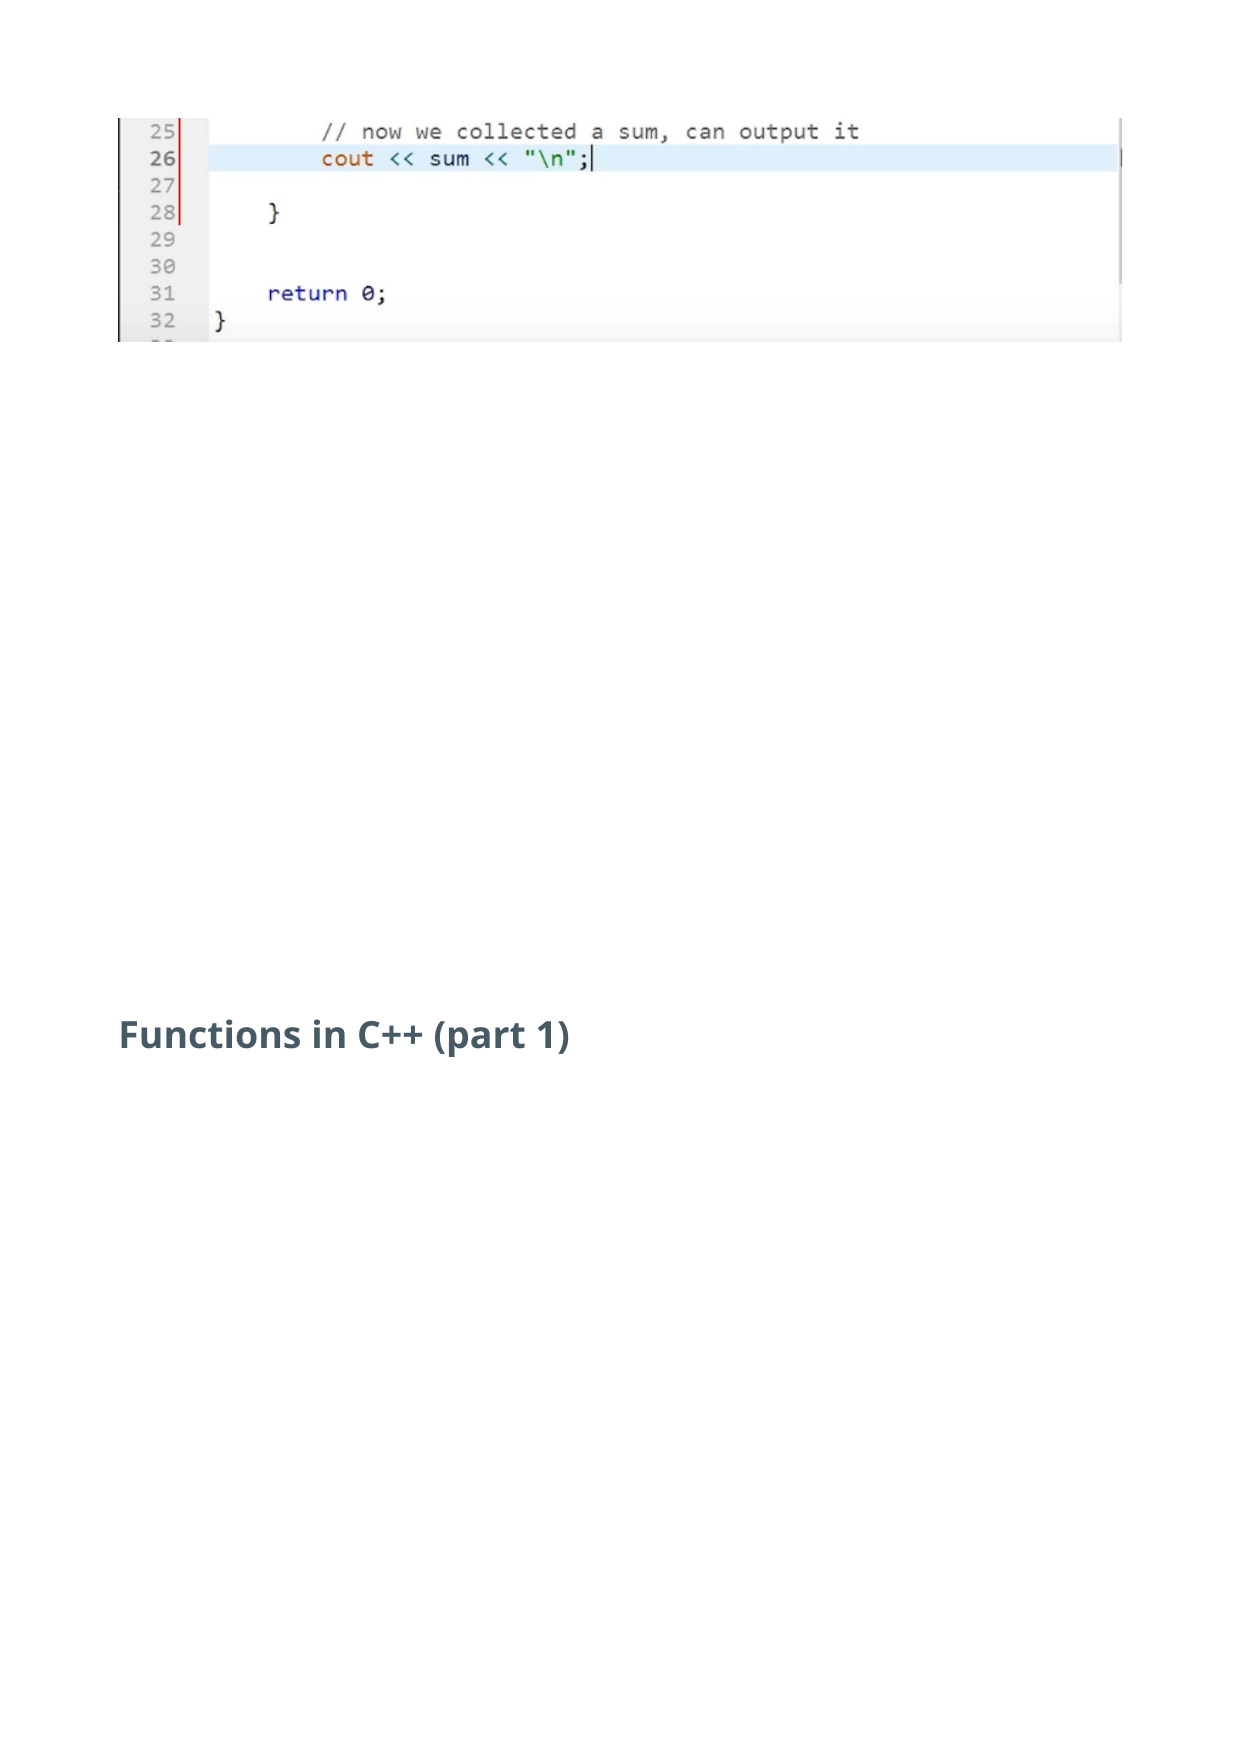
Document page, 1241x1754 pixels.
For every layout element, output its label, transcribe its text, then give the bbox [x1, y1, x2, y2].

subtitle Functions in C++ (part 1) [118, 1008, 1122, 1059]
picture [118, 118, 1123, 342]
